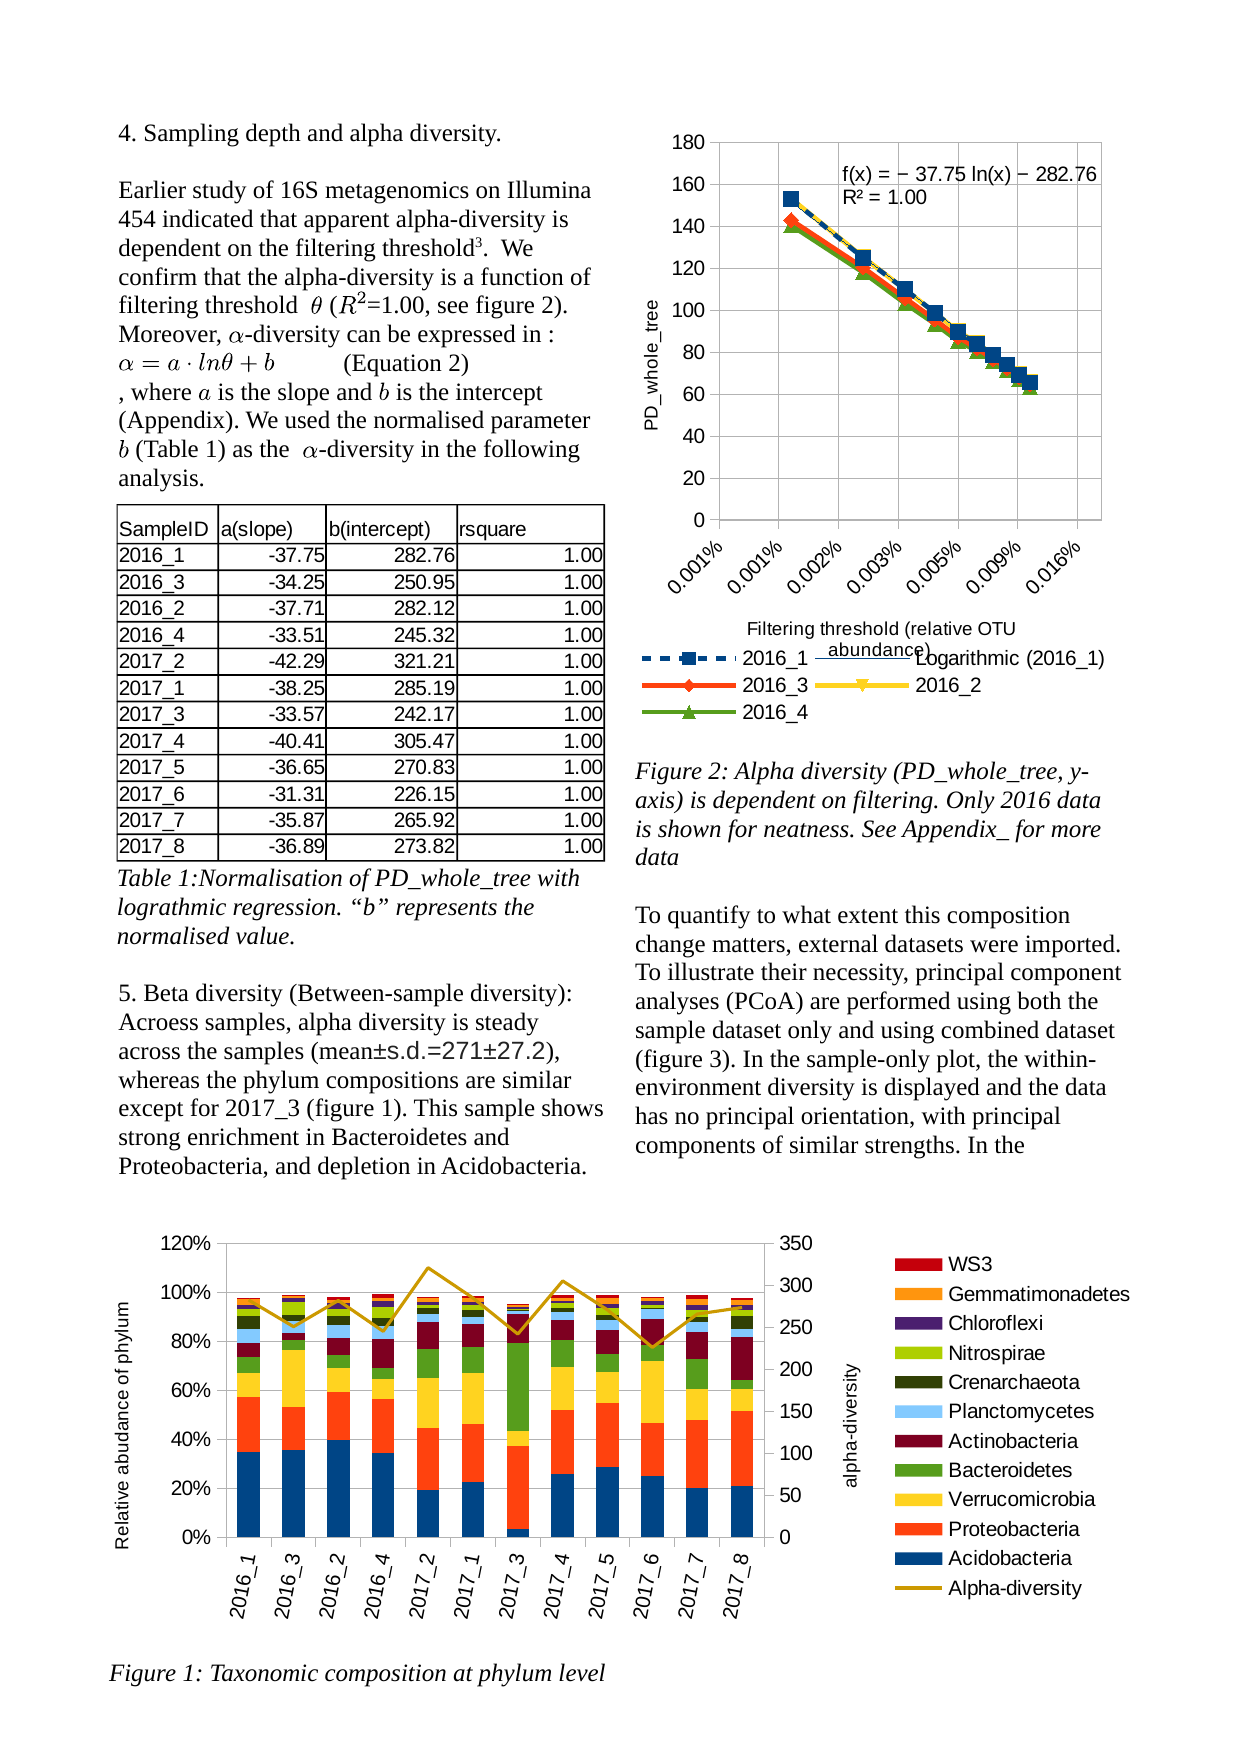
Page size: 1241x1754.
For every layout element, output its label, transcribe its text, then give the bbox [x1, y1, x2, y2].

text Table 1:Normalisation of PD_whole_tree with lograthmic regression. “b” represents the normalised value. [117, 504, 607, 949]
text To quantify to what extent this composition change matters, external datasets were imported. To illustrate their necessity, principal component analyses (PCoA) are performed using both the sample dataset only and using combined dataset (figure 3). In the sample-only plot, the within-environment diversity is displayed and the data has no principal orientation, with principal components of similar strengths. In the [635, 900, 1122, 1159]
text Figure 2: Alpha diversity (PD_whole_tree, y-axis) is dependent on filtering. Only 2016 data is shown for neatness. See Appendix_ for more data [635, 756, 1112, 871]
text Acroess samples, alpha diversity is steady across the samples (mean±s.d.=271±27.2), whereas the phylum compositions are similar except for 2017_3 (figure 1). This sample shows strong enrichment in Bacteroidetes and Proteobacteria, and depletion in Acidobacteria. [118, 1007, 605, 1180]
text 4. Sampling depth and alpha diversity. [118, 118, 605, 147]
text Earlier study of 16S metagenomics on Illumina 454 indicated that apparent alpha-diversity is dependent on the filtering threshold3⁠. We confirm that the alpha-diversity is a function of filtering threshold (=1.00, see figure 2). Moreover, -diversity can be expressed in : (Equation 2) [118, 176, 605, 377]
text , where is the slope and is the intercept (Appendix). We used the normalised parameter (Table 1) as the -diversity in the following analysis. [118, 377, 605, 492]
text 5. Beta diversity (Between-sample diversity): [118, 978, 605, 1007]
text [109, 1195, 1138, 1223]
text Figure 1: Taxonomic composition at phylum level [109, 1629, 1138, 1687]
